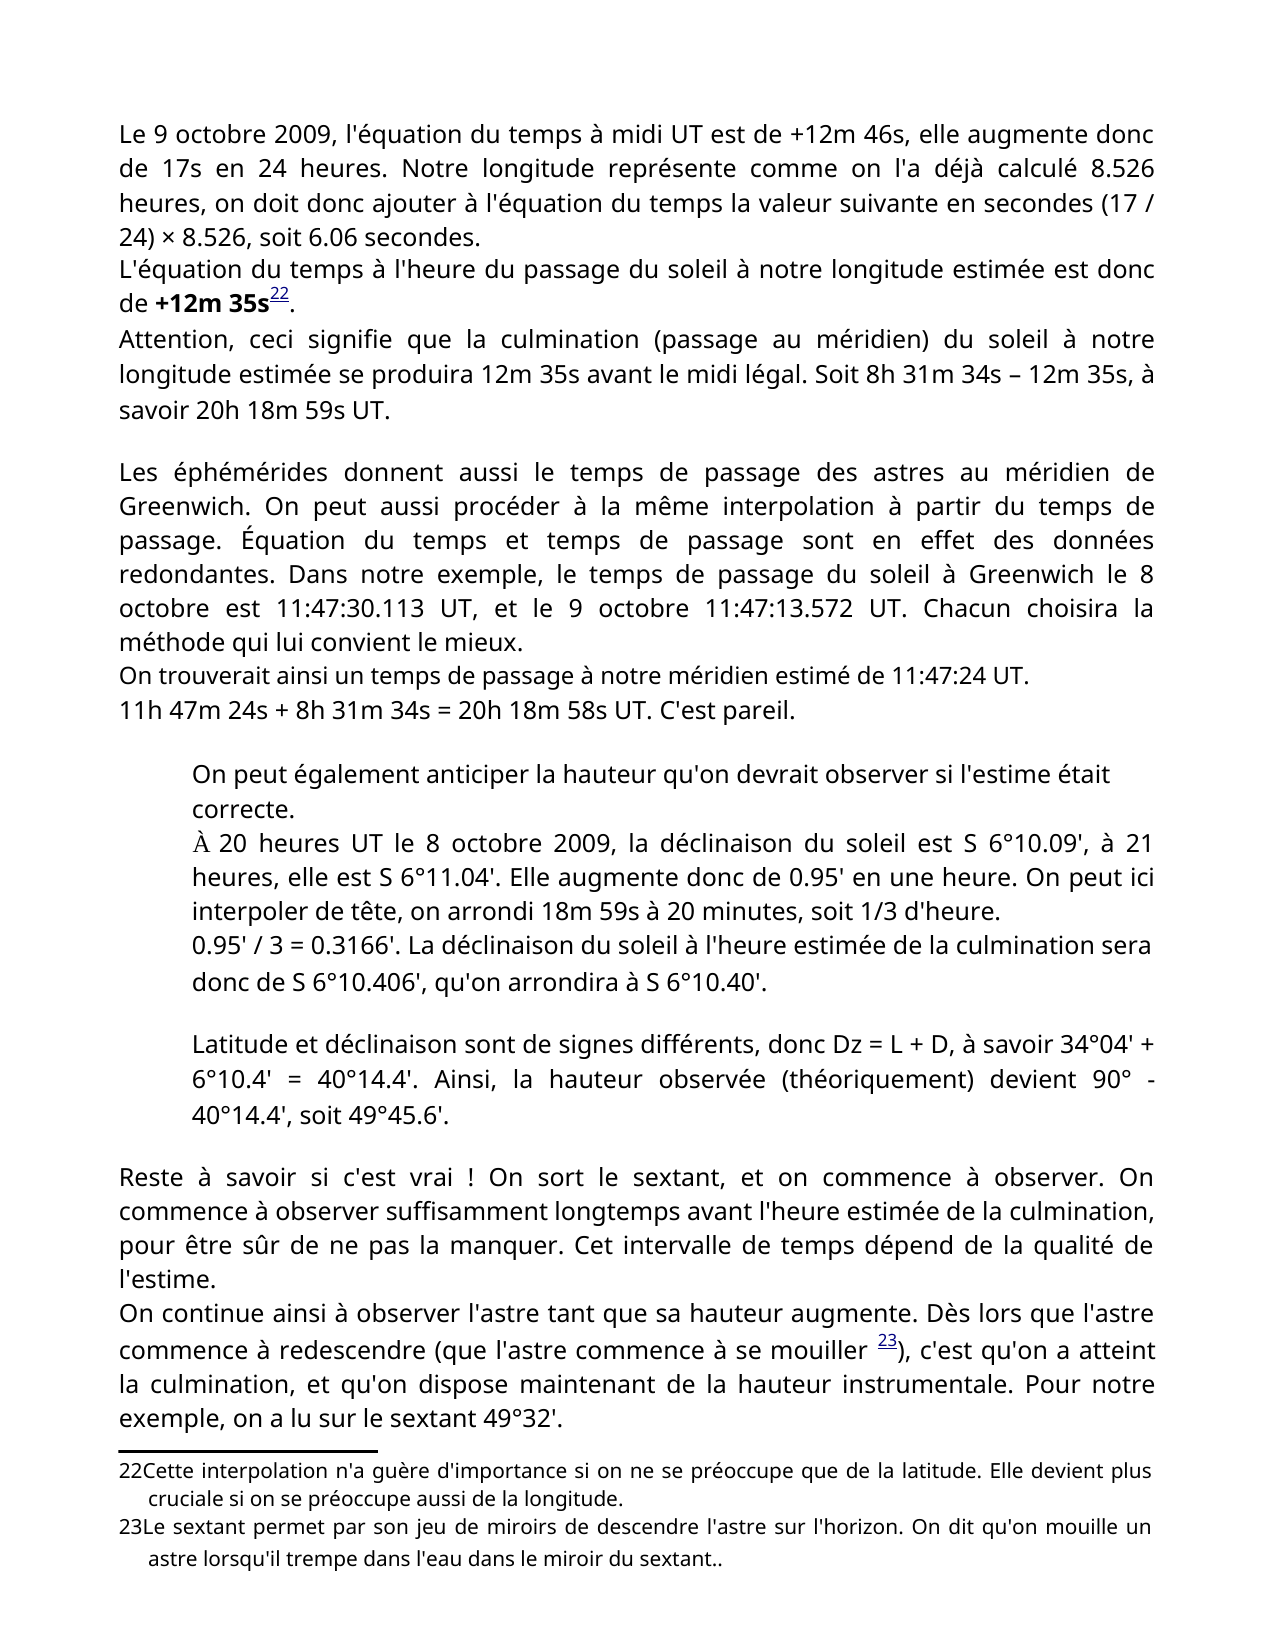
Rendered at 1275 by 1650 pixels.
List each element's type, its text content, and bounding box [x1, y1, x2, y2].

text Attention, ceci signifie que la culmination (passage au méridien) du soleil à notre longitude estimée se produira 12m 35s avant le midi légal. Soit 8h 31m 34s – 12m 35s, à savoir 20h 18m 59s UT. [119, 321, 1156, 427]
text 11h 47m 24s + 8h 31m 34s = 20h 18m 58s UT. C'est pareil. [119, 693, 1156, 727]
text On peut également anticiper la hauteur qu'on devrait observer si l'estime était correcte. [192, 757, 1156, 825]
text 23Le sextant permet par son jeu de miroirs de descendre l'astre sur l'horizon. On dit qu'on mouille un astre lorsqu'il trempe dans l'eau dans le miroir du sextant.. [118, 1512, 1154, 1572]
text On continue ainsi à observer l'astre tant que sa hauteur augmente. Dès lors que l'astre commence à redescendre (que l'astre commence à se mouiller 23), c'est qu'on a atteint la culmination, et qu'on dispose maintenant de la hauteur instrumentale. Pour notre exemple, on a lu sur le sextant 49°32'. [119, 1296, 1156, 1435]
text 0.95' / 3 = 0.3166'. La déclinaison du soleil à l'heure estimée de la culmination sera donc de S 6°10.406', qu'on arrondira à S 6°10.40'. [192, 928, 1156, 999]
text 22Cette interpolation n'a guère d'importance si on ne se préoccupe que de la latitude. Elle devient plus cruciale si on se préoccupe aussi de la longitude. [118, 1456, 1154, 1512]
text Reste à savoir si c'est vrai ! On sort le sextant, et on commence à observer. On commence à observer suffisamment longtemps avant l'heure estimée de la culmination, pour être sûr de ne pas la manquer. Cet intervalle de temps dépend de la qualité de l'estime. [119, 1159, 1156, 1295]
text Le 9 octobre 2009, l'équation du temps à midi UT est de +12m 46s, elle augmente donc de 17s en 24 heures. Notre longitude représente comme on l'a déjà calculé 8.526 heures, on doit donc ajouter à l'équation du temps la valeur suivante en secondes (17 / 24) × 8.526, soit 6.06 secondes. [119, 117, 1156, 253]
text L'équation du temps à l'heure du passage du soleil à notre longitude estimée est donc de +12m 35s22. [119, 253, 1156, 321]
text Latitude et déclinaison sont de signes différents, donc Dz = L + D, à savoir 34°04' + 6°10.4' = 40°14.4'. Ainsi, la hauteur observée (théoriquement) devient 90° - 40°14.4', soit 49°45.6'. [192, 1026, 1156, 1132]
text Les éphémérides donnent aussi le temps de passage des astres au méridien de Greenwich. On peut aussi procéder à la même interpolation à partir du temps de passage. Équation du temps et temps de passage sont en effet des données redondantes. Dans notre exemple, le temps de passage du soleil à Greenwich le 8 octobre est 11:47:30.113 UT, et le 9 octobre 11:47:13.572 UT. Chacun choisira la méthode qui lui convient le mieux. [119, 454, 1156, 659]
list 20 heures UT le 8 octobre 2009, la déclinaison du soleil est S 6°10.09', à 21 heures, elle est S 6°11.04'. Elle augmente donc de 0.95' en une heure. On peut ici interpoler de tête, on arrondi 18m 59s à 20 minutes, soit 1/3 d'heure. [192, 825, 1156, 928]
text On trouverait ainsi un temps de passage à notre méridien estimé de 11:47:24 UT. [119, 659, 1156, 691]
